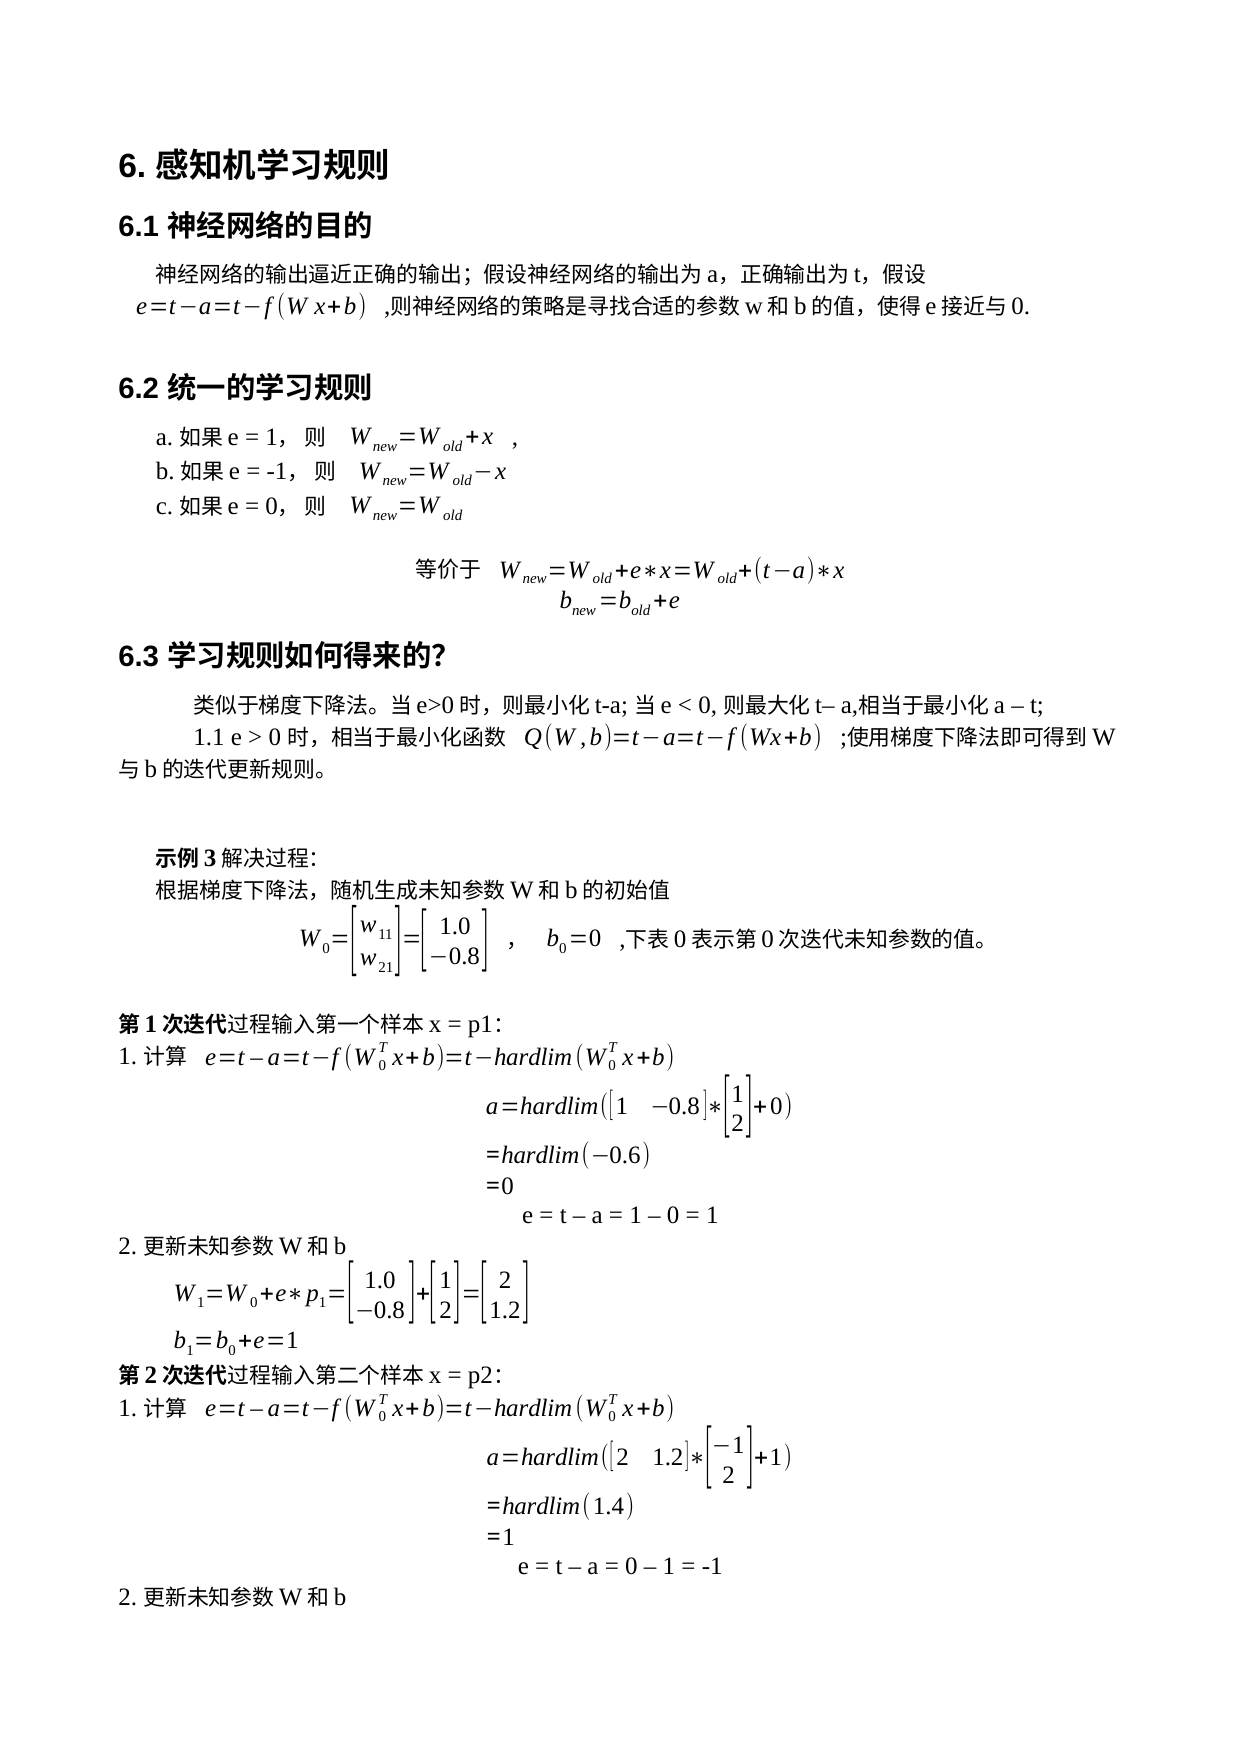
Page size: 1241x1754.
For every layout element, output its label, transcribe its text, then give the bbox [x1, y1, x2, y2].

text e = t – a = 0 – 1 = -1 [118, 1551, 1122, 1580]
text 第2次迭代过程输入第二个样本x = p2： [118, 1358, 1122, 1390]
text 根据梯度下降法，随机生成未知参数W和b的初始值 [118, 873, 1122, 905]
text e = t – a = 1 – 0 = 1 [118, 1200, 1122, 1229]
text 1.1 e > 0 时，相当于最小化函数;使用梯度下降法即可得到W与b的迭代更新规则。 [118, 719, 1122, 784]
text 类似于梯度下降法。当e>0时，则最小化t-a; 当e < 0, 则最大化t– a,相当于最小化a – t; [118, 688, 1122, 719]
text 等价于 [118, 552, 1122, 587]
subtitle 6.1 神经网络的目的 [118, 202, 1122, 244]
text 2. 更新未知参数W和b [118, 1580, 1122, 1612]
text 1. 计算 [118, 1390, 1122, 1425]
text 第1次迭代过程输入第一个样本x = p1： [118, 1007, 1122, 1039]
text c. 如果e = 0， 则 [118, 489, 1122, 523]
text ，,下表0表示第0次迭代未知参数的值。 [118, 905, 1122, 978]
text b. 如果e = -1， 则 [118, 454, 1122, 489]
text 示例3解决过程： [118, 841, 1122, 873]
text 神经网络的输出逼近正确的输出；假设神经网络的输出为a，正确输出为t，假设,则神经网络的策略是寻找合适的参数w和b的值，使得e接近与0. [118, 257, 1122, 321]
text a. 如果e = 1， 则 , [118, 420, 1122, 454]
subtitle 6.3 学习规则如何得来的？ [118, 633, 1122, 675]
subtitle 6. 感知机学习规则 [118, 139, 1122, 187]
text 2. 更新未知参数W和b [118, 1229, 1122, 1260]
subtitle 6.2 统一的学习规则 [118, 365, 1122, 407]
text 1. 计算 [118, 1039, 1122, 1074]
